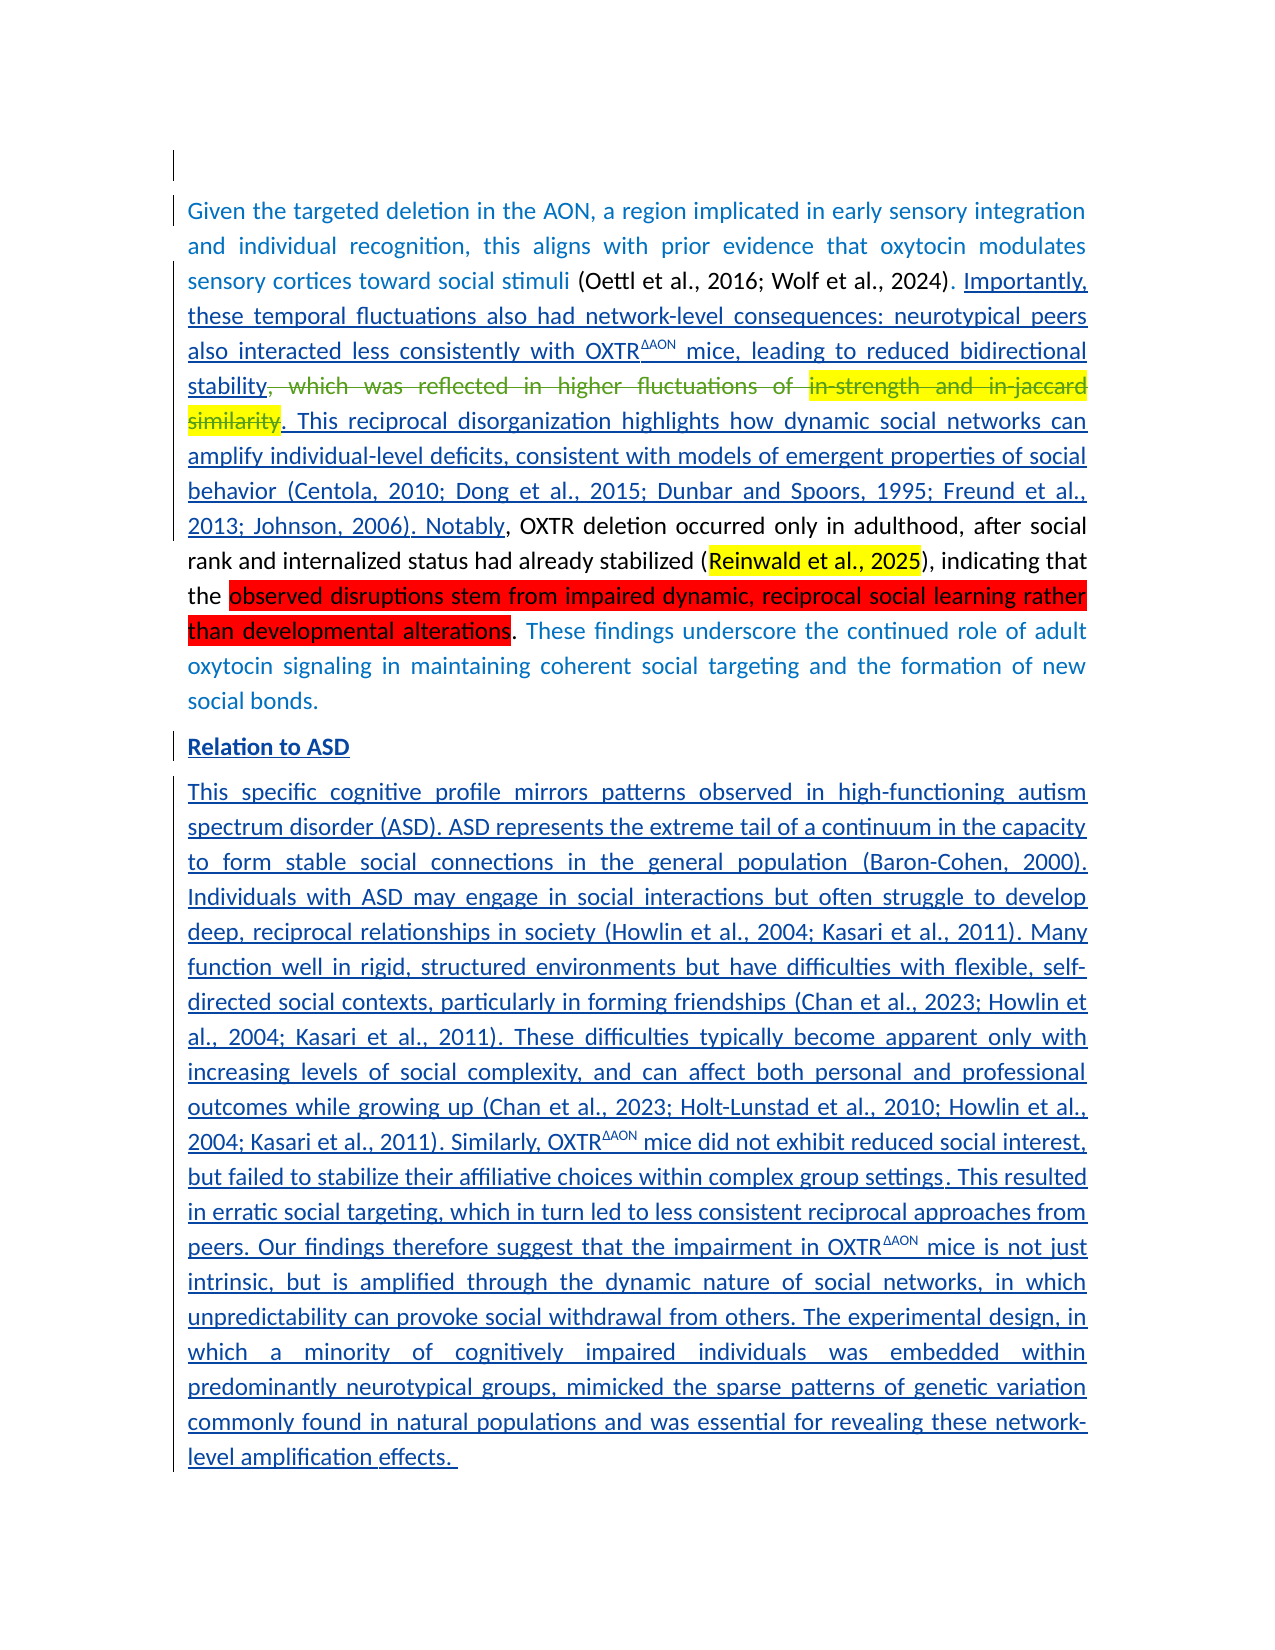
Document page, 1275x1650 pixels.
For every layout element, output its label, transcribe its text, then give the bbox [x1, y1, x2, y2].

text 2004; Kasari et al., 2011). Similarly, OXTRΔAON mice did not exhibit reduced social interest, [187, 1118, 1087, 1152]
text intrinsic, but is amplified through the dynamic nature of social networks, in which [187, 1258, 1087, 1292]
text which a minority of cognitively impaired individuals was embedded within [187, 1328, 1087, 1362]
text spectrum disorder (ASD). ASD represents the extreme tail of a continuum in the capacity [187, 803, 1087, 837]
text unpredictability can provoke social withdrawal from others. The experimental design, in [187, 1293, 1087, 1327]
text deep, reciprocal relationships in society (Howlin et al., 2004; Kasari et al., 2011). Many [187, 908, 1087, 942]
text al., 2004; Kasari et al., 2011). These difficulties typically become apparent only with [187, 1013, 1087, 1047]
text Relation to ASD [187, 731, 1087, 761]
text directed social contexts, particularly in forming friendships (Chan et al., 2023; Howlin et [187, 978, 1087, 1012]
text outcomes while growing up (Chan et al., 2023; Holt-Lunstad et al., 2010; Howlin et al., [187, 1083, 1087, 1117]
text Given the targeted deletion in the AON, a region implicated in early sensory integration and individual recognition, this aligns with prior evidence that oxytocin modulates sensory cortices toward social stimuli (Oettl et al., 2016; Wolf et al., 2024). Importantly, these temporal fluctuations also had network-level consequences: neurotypical peers also interacted less consistently with OXTRΔAON mice, leading to reduced bidirectional stability. This reciprocal disorganization highlights how dynamic social networks can amplify individual-level deficits, consistent with models of emergent properties of social behavior (Centola, 2010; Dong et al., 2015; Dunbar and Spoors, 1995; Freund et al., 2013; Johnson, 2006). Notably, OXTR deletion occurred only in adulthood, after social rank and internalized status had already stabilized (Reinwald et al., 2025), indicating that the observed disruptions stem from impaired dynamic, reciprocal social learning rather than developmental alterations. These findings underscore the continued role of adult oxytocin signaling in maintaining coherent social targeting and the formation of new social bonds. [187, 150, 1087, 181]
text function well in rigid, structured environments but have difficulties with flexible, self- [187, 943, 1087, 977]
text predominantly neurotypical groups, mimicked the sparse patterns of genetic variation [187, 1363, 1087, 1397]
text commonly found in natural populations and was essential for revealing these network- [187, 1398, 1087, 1432]
text increasing levels of social complexity, and can affect both personal and professional [187, 1048, 1087, 1082]
text to form stable social connections in the general population (Baron-Cohen, 2000). [187, 838, 1087, 872]
text level amplification effects. [187, 1433, 1087, 1472]
text but failed to stabilize their affiliative choices within complex group settings. This resulted in erratic social targeting, which in turn led to less consistent reciprocal approaches from [187, 1153, 1087, 1222]
text peers. Our findings therefore suggest that the impairment in OXTRΔAON mice is not just [187, 1223, 1087, 1257]
text This specific cognitive profile mirrors patterns observed in high-functioning autism [187, 776, 1087, 802]
text Individuals with ASD may engage in social interactions but often struggle to develop [187, 873, 1087, 907]
